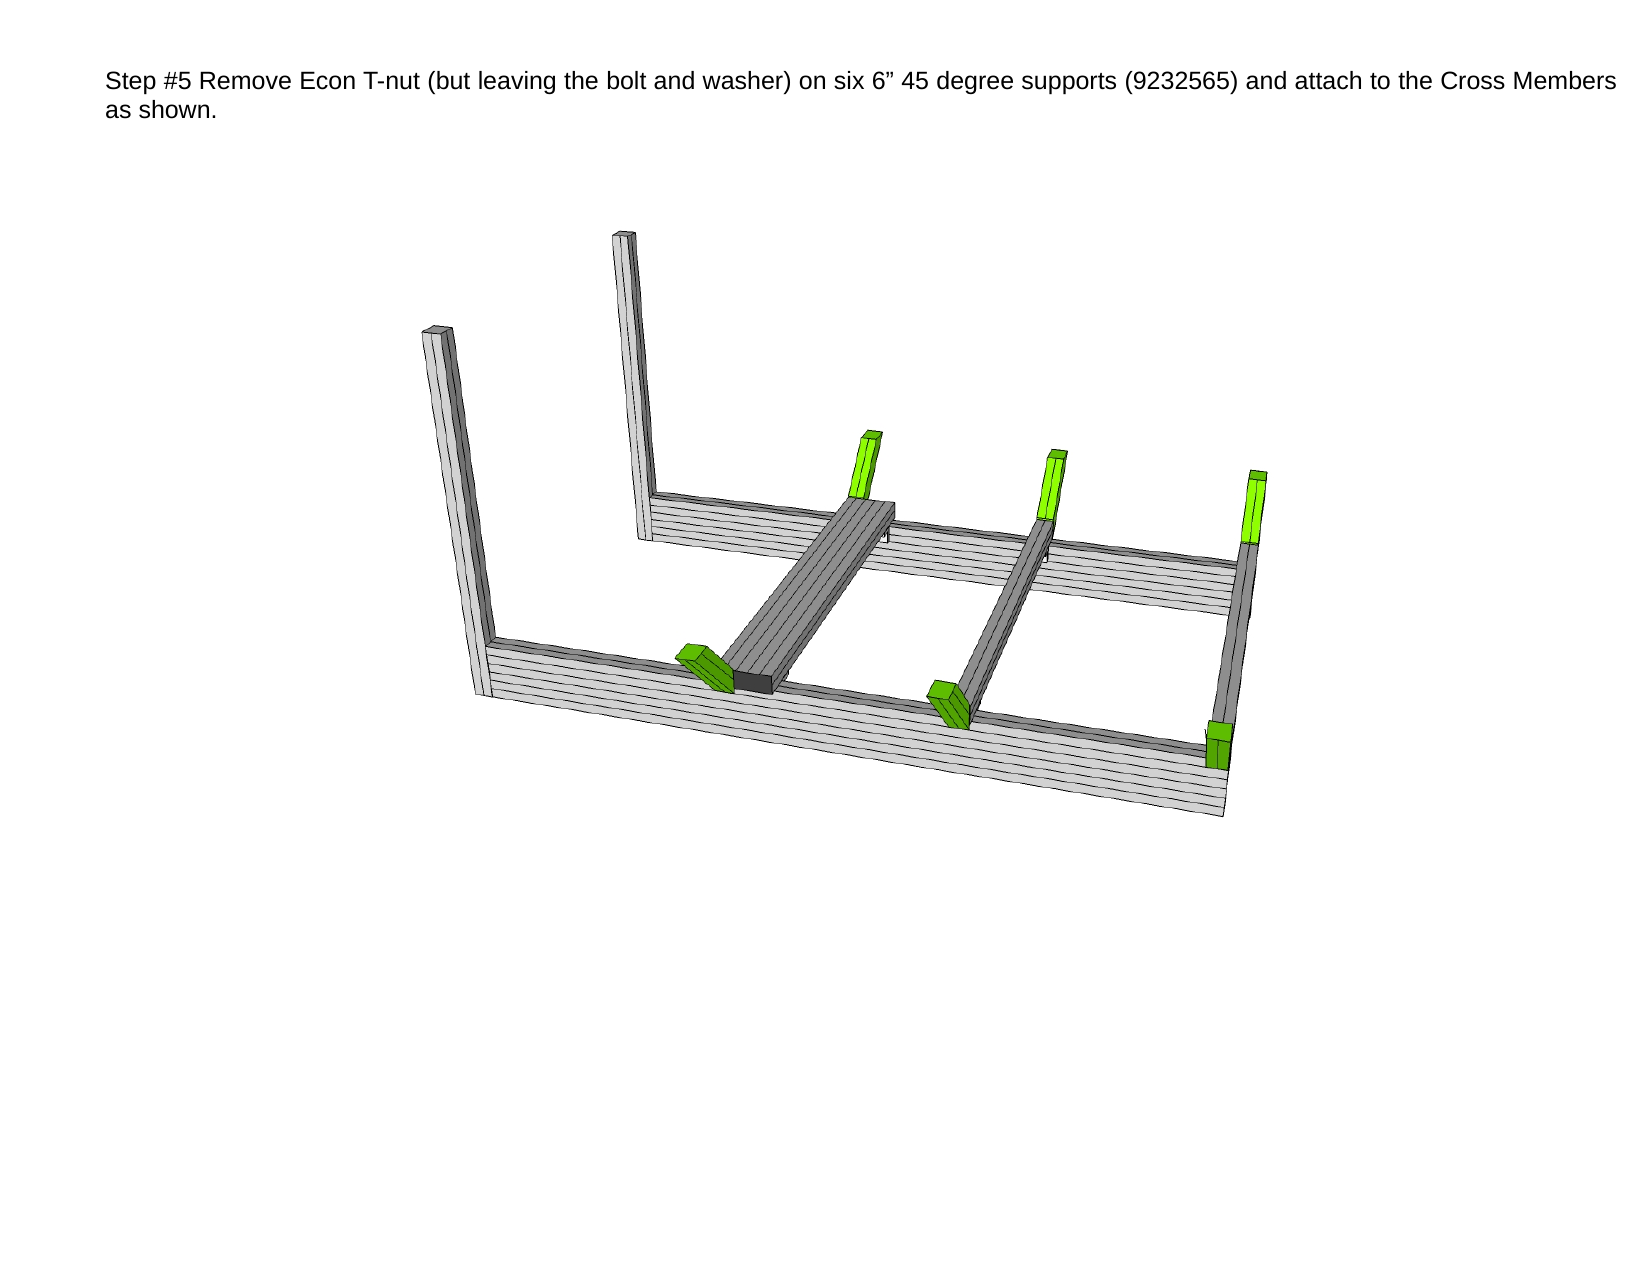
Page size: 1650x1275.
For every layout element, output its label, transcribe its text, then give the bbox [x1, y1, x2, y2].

text Step #5 Remove Econ T-nut (but leaving the bolt and washer) on six 6” 45 degree supports (9232565) and attach to the Cross Members as shown. [105, 66, 1620, 124]
picture [105, 152, 1650, 915]
